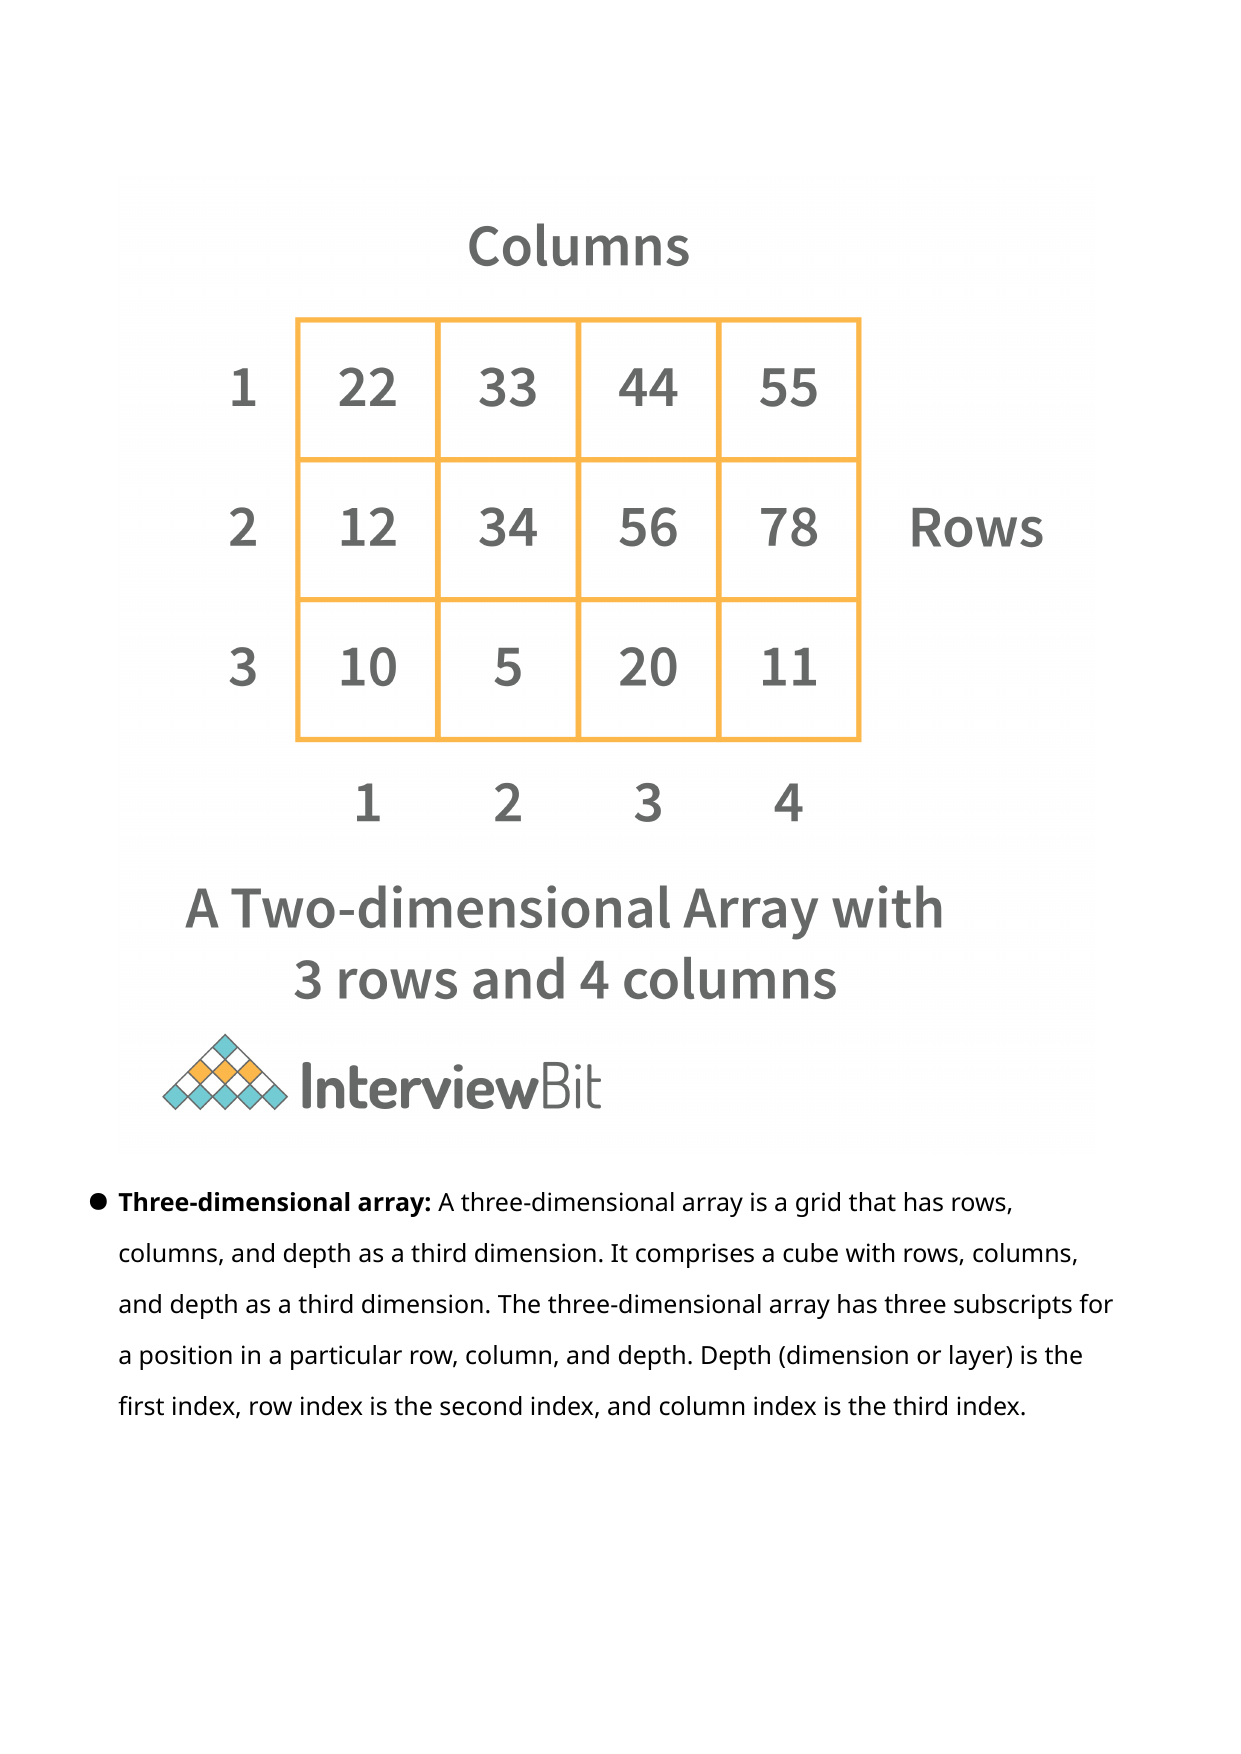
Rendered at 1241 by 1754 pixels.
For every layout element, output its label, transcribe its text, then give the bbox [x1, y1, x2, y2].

picture [118, 176, 1096, 1156]
list Three-dimensional array: A three-dimensional array is a grid that has rows, columns, and depth as a third dimension. It comprises a cube with rows, columns, and depth as a third dimension. The three-dimensional array has three subscripts for a position in a particular row, column, and depth. Depth (dimension or layer) is the first index, row index is the second index, and column index is the third index. [118, 1184, 1122, 1423]
